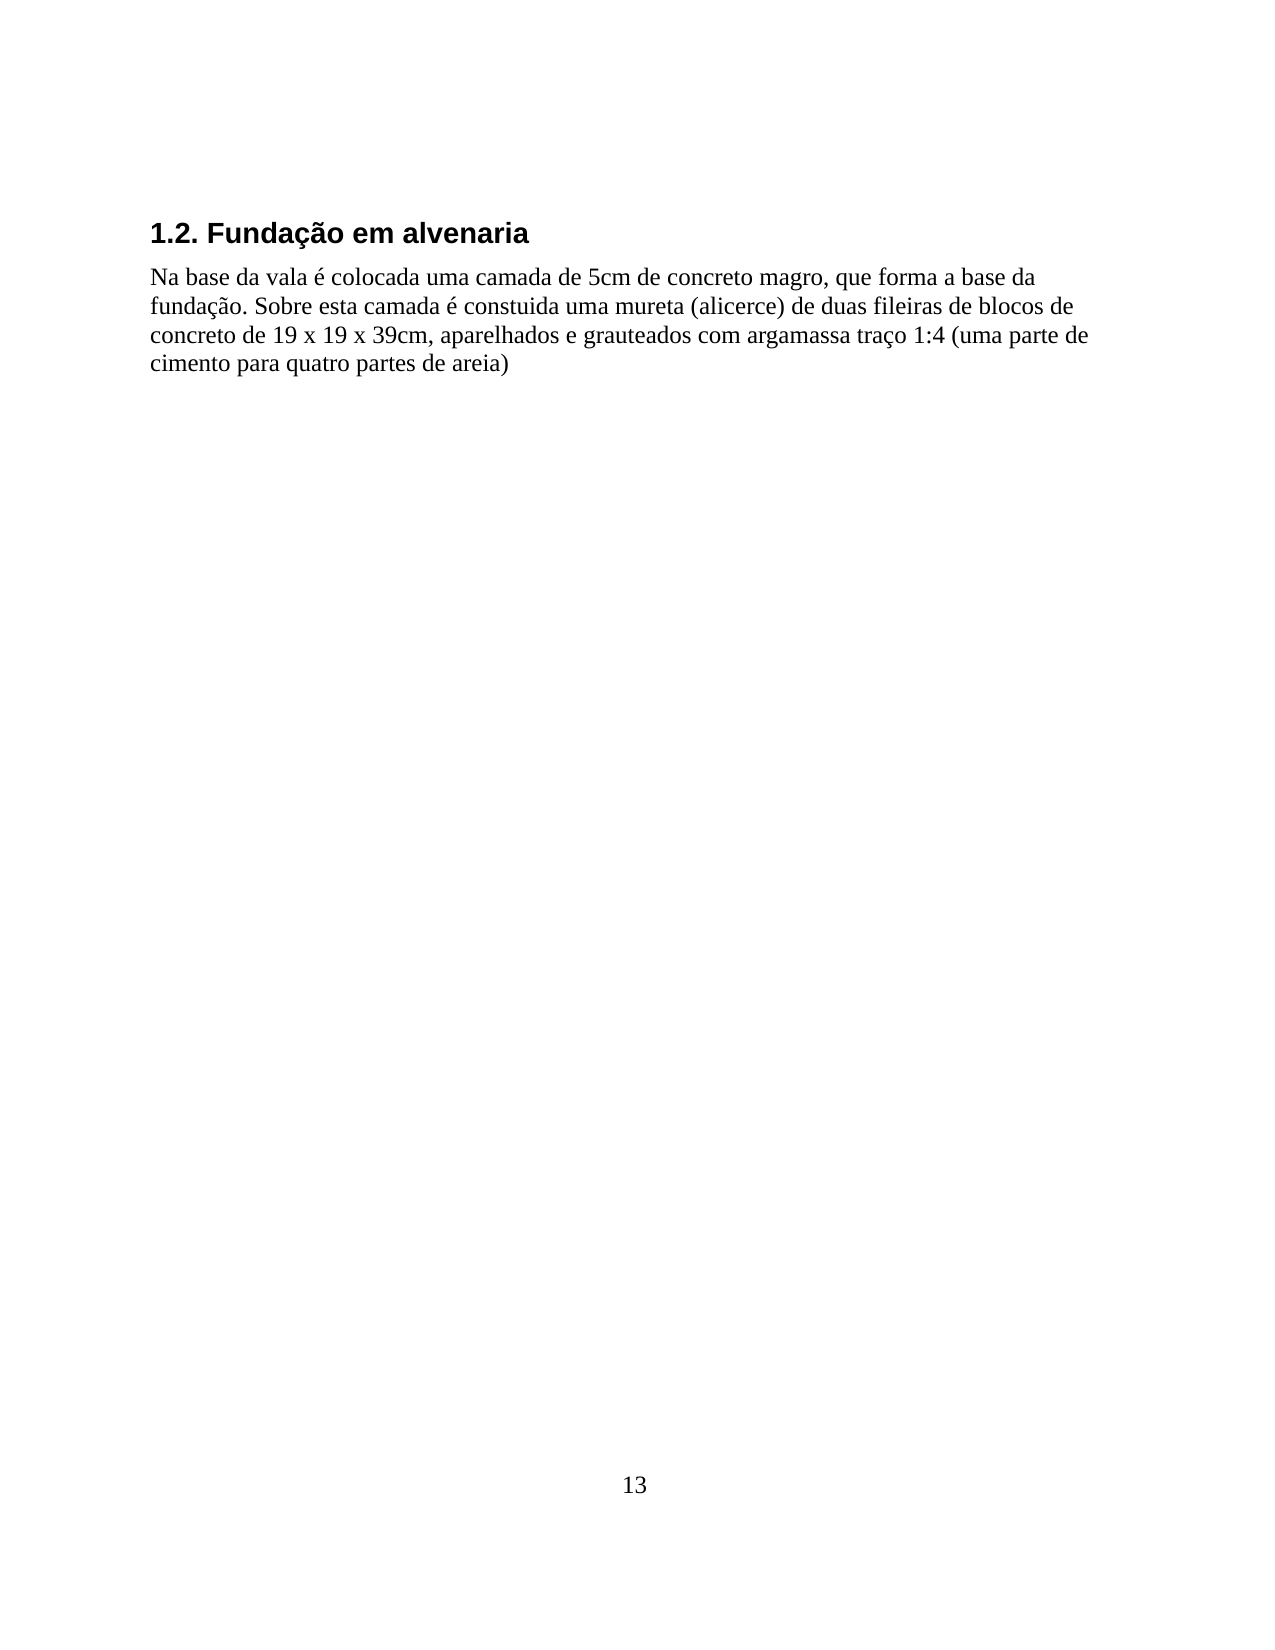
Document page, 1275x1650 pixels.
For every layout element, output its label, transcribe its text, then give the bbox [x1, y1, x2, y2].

subtitle 1.2. Fundação em alvenaria [150, 216, 1125, 250]
text Na base da vala é colocada uma camada de 5cm de concreto magro, que forma a base da fundação. Sobre esta camada é constuida uma mureta (alicerce) de duas fileiras de blocos de concreto de 19 x 19 x 39cm, aparelhados e grauteados com argamassa traço 1:4 (uma parte de cimento para quatro partes de areia) [150, 262, 1125, 377]
